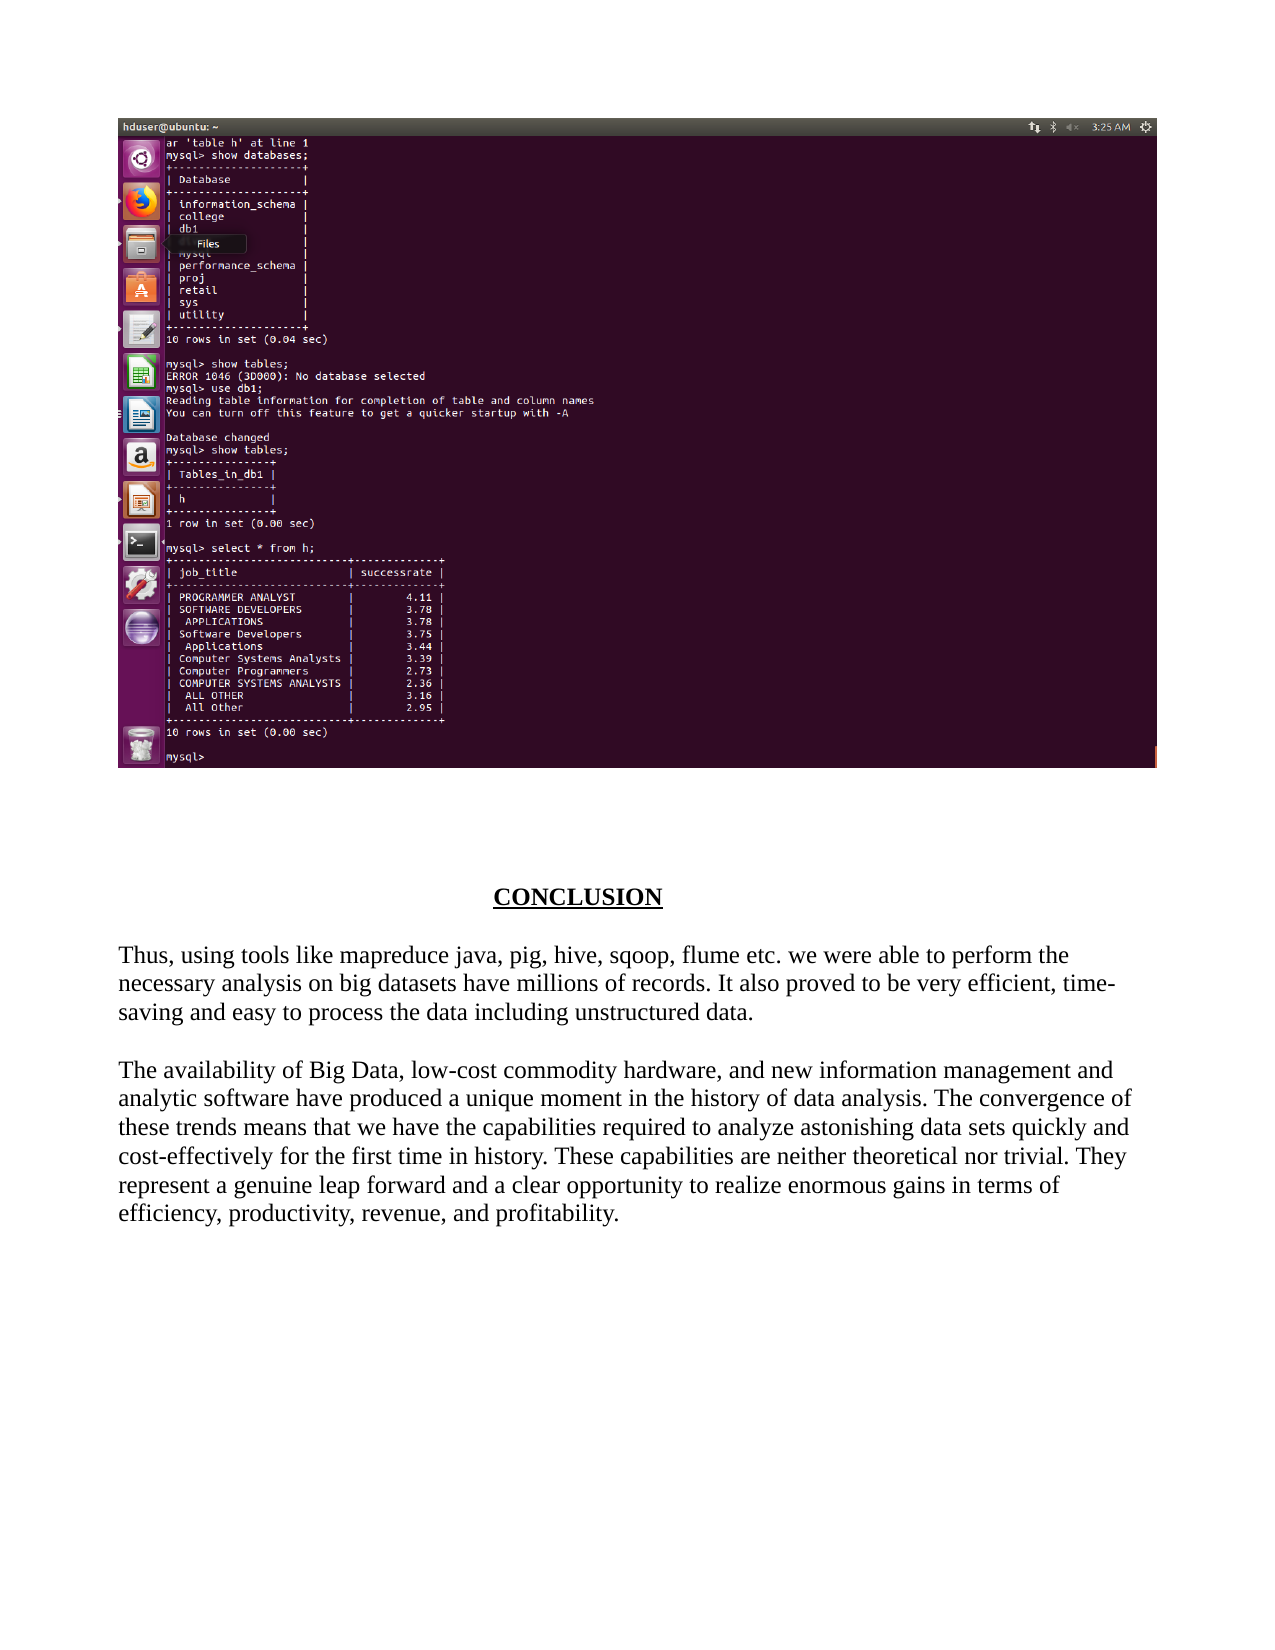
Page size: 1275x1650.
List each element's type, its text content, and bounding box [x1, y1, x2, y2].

text Thus, using tools like mapreduce java, pig, hive, sqoop, flume etc. we were able to perform the necessary analysis on big datasets have millions of records. It also proved to be very efficient, time-saving and easy to process the data including unstructured data. [118, 940, 1157, 1026]
text CONCLUSION [118, 882, 1157, 911]
picture [118, 118, 1157, 768]
text The availability of Big Data, low-cost commodity hardware, and new information management and analytic software have produced a unique moment in the history of data analysis. The convergence of these trends means that we have the capabilities required to analyze astonishing data sets quickly and cost-effectively for the first time in history. These capabilities are neither theoretical nor trivial. They represent a genuine leap forward and a clear opportunity to realize enormous gains in terms of efficiency, productivity, revenue, and profitability. [118, 1055, 1157, 1227]
